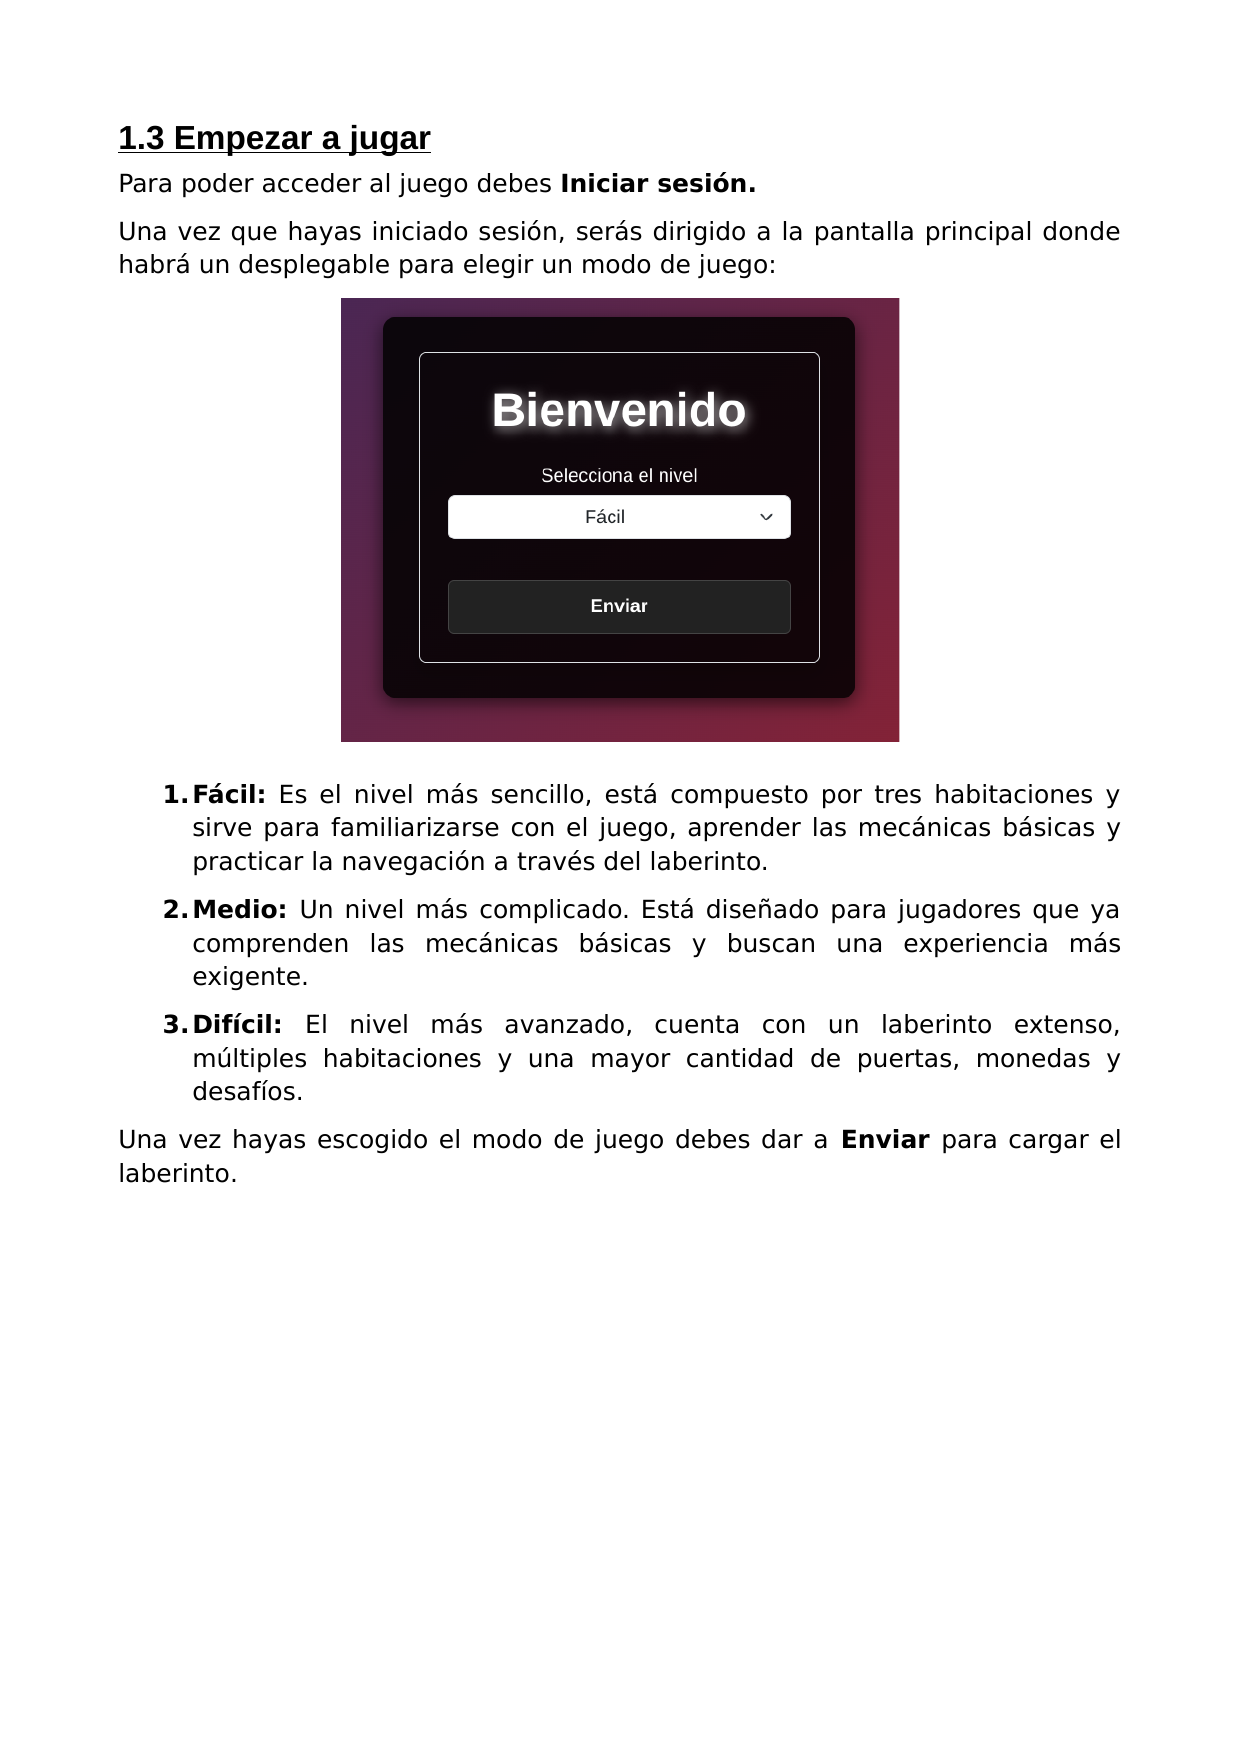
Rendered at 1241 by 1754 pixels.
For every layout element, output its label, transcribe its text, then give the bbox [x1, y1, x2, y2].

text Para poder acceder al juego debes Iniciar sesión. [118, 169, 1122, 198]
subtitle 1.3 Empezar a jugar [118, 118, 1122, 157]
list Difícil: El nivel más avanzado, cuenta con un laberinto extenso, múltiples habitaciones y una mayor cantidad de puertas, monedas y desafíos. [162, 1011, 1122, 1107]
list Fácil: Es el nivel más sencillo, está compuesto por tres habitaciones y sirve para familiarizarse con el juego, aprender las mecánicas básicas y practicar la navegación a través del laberinto. [162, 780, 1122, 876]
picture [341, 298, 900, 742]
text Una vez hayas escogido el modo de juego debes dar a Enviar para cargar el laberinto. [118, 1126, 1122, 1188]
text Una vez que hayas iniciado sesión, serás dirigido a la pantalla principal donde habrá un desplegable para elegir un modo de juego: [118, 217, 1122, 280]
list Medio: Un nivel más complicado. Está diseñado para jugadores que ya comprenden las mecánicas básicas y buscan una experiencia más exigente. [162, 895, 1122, 992]
